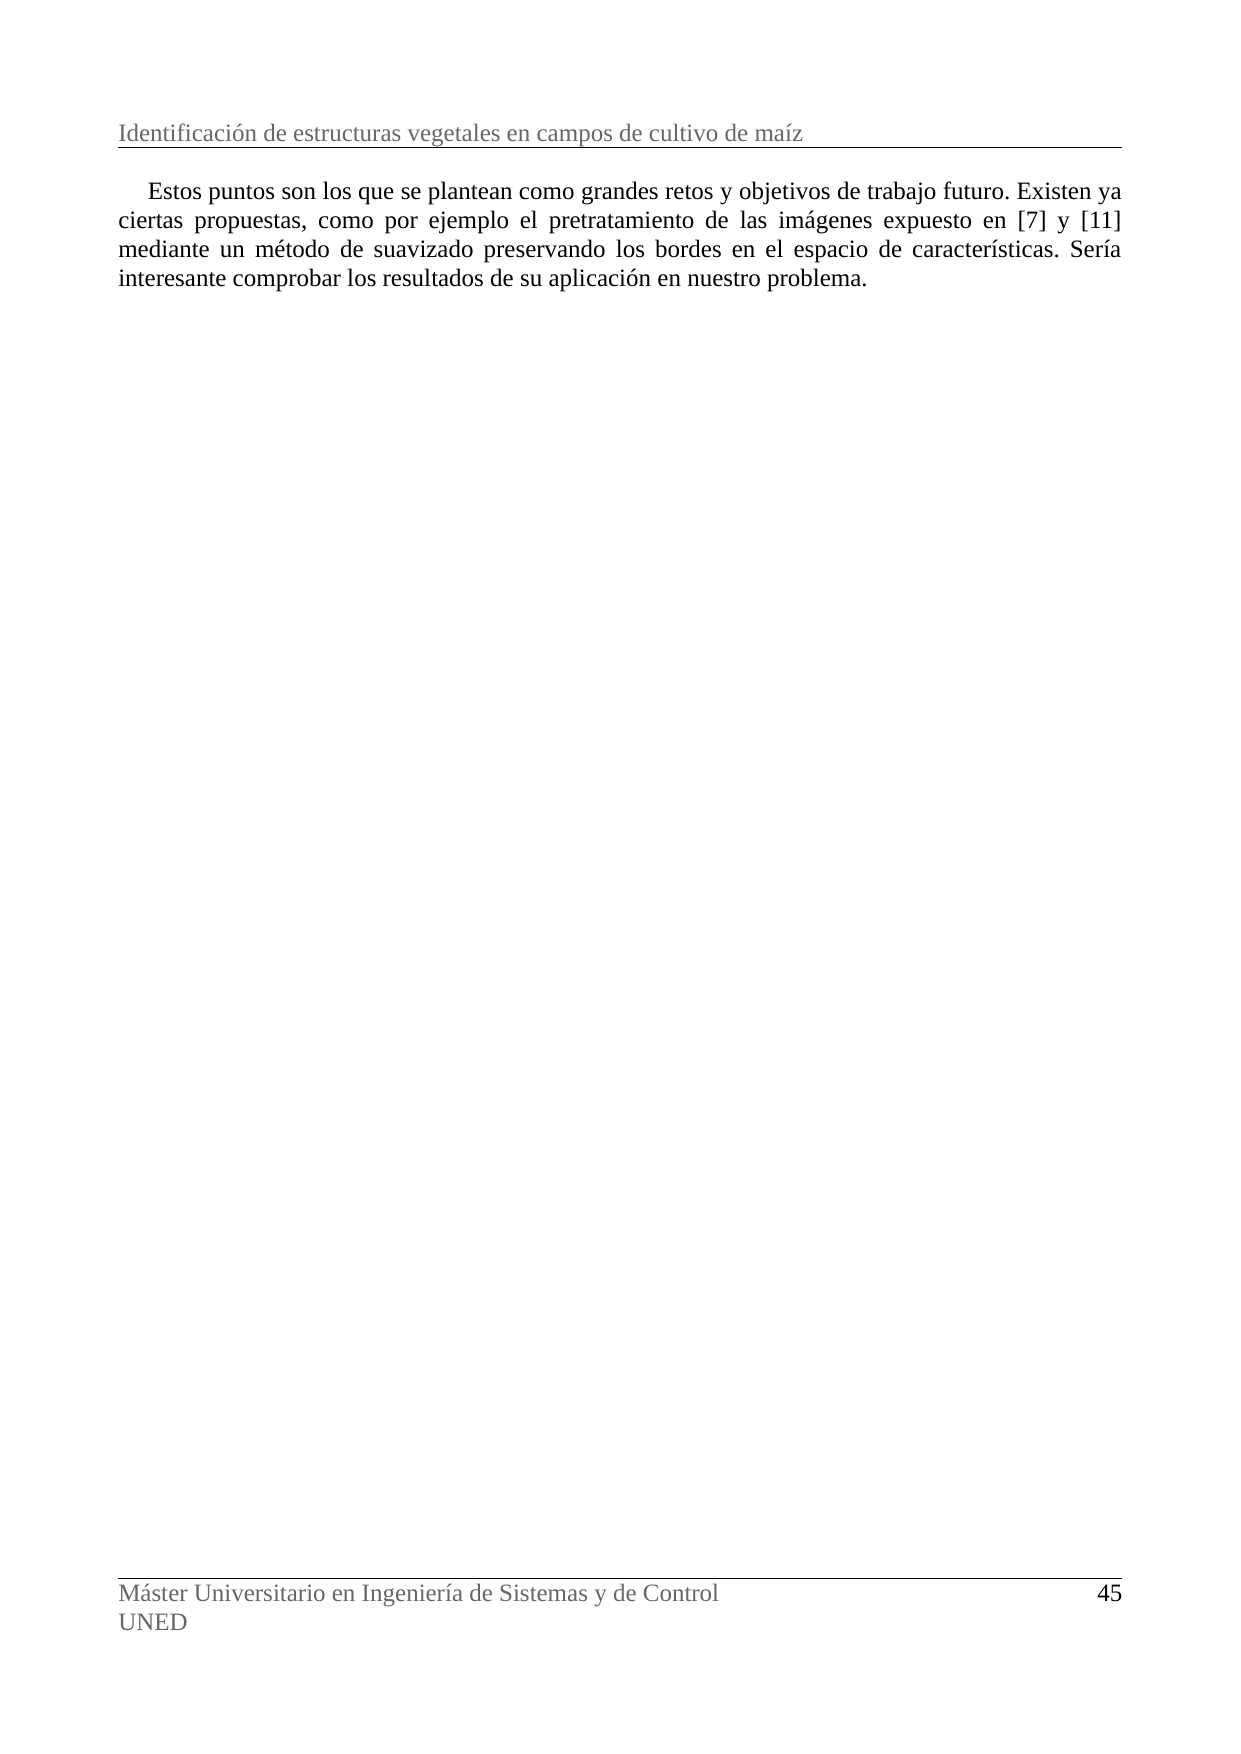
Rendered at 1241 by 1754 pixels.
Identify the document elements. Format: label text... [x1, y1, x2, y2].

text Estos puntos son los que se plantean como grandes retos y objetivos de trabajo futuro. Existen ya ciertas propuestas, como por ejemplo el pretratamiento de las imágenes expuesto en [7] y [11] mediante un método de suavizado preservando los bordes en el espacio de características. Sería interesante comprobar los resultados de su aplicación en nuestro problema. [118, 176, 1122, 291]
